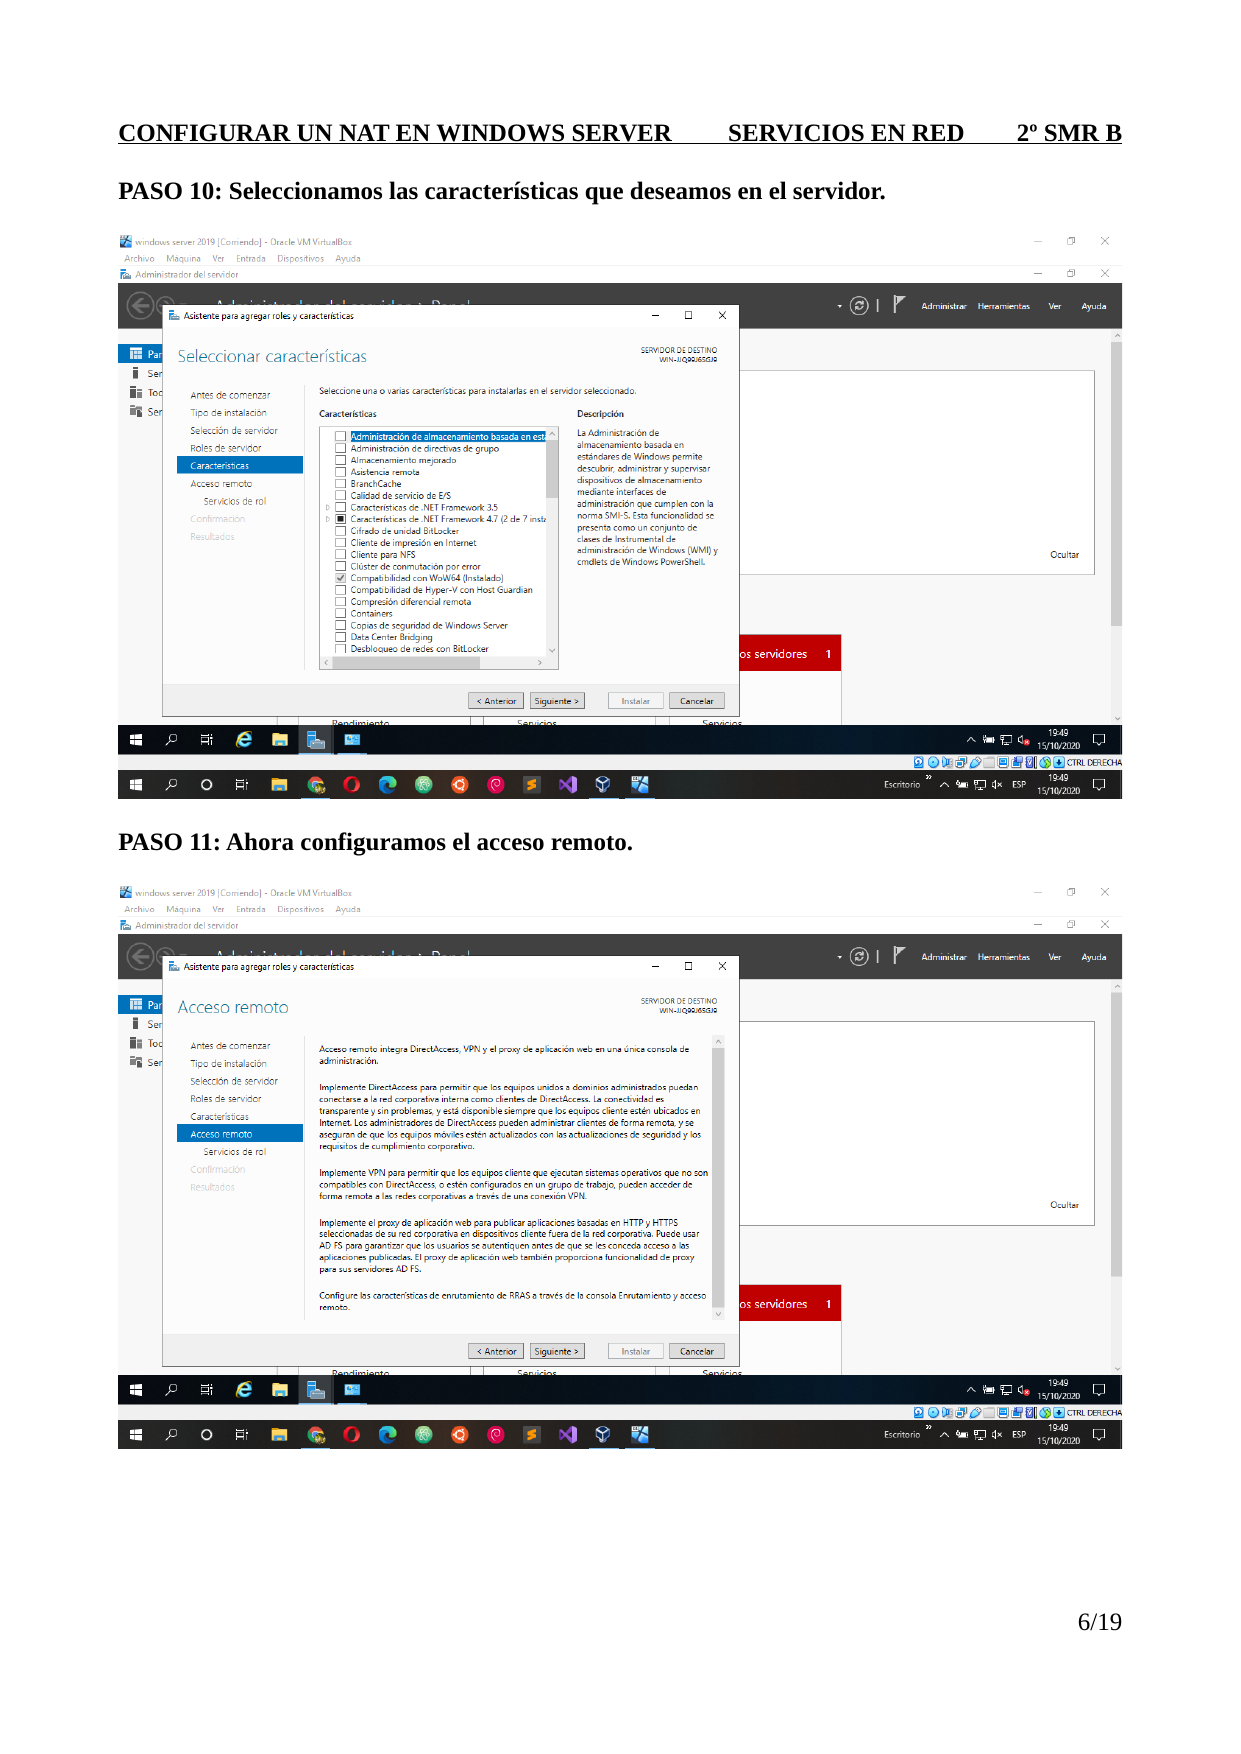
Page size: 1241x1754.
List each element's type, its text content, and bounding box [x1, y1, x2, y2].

text PASO 10: Seleccionamos las características que deseamos en el servidor. [118, 176, 1122, 205]
picture [118, 233, 1123, 799]
picture [118, 884, 1123, 1449]
text PASO 11: Ahora configuramos el acceso remoto. [118, 827, 1122, 856]
